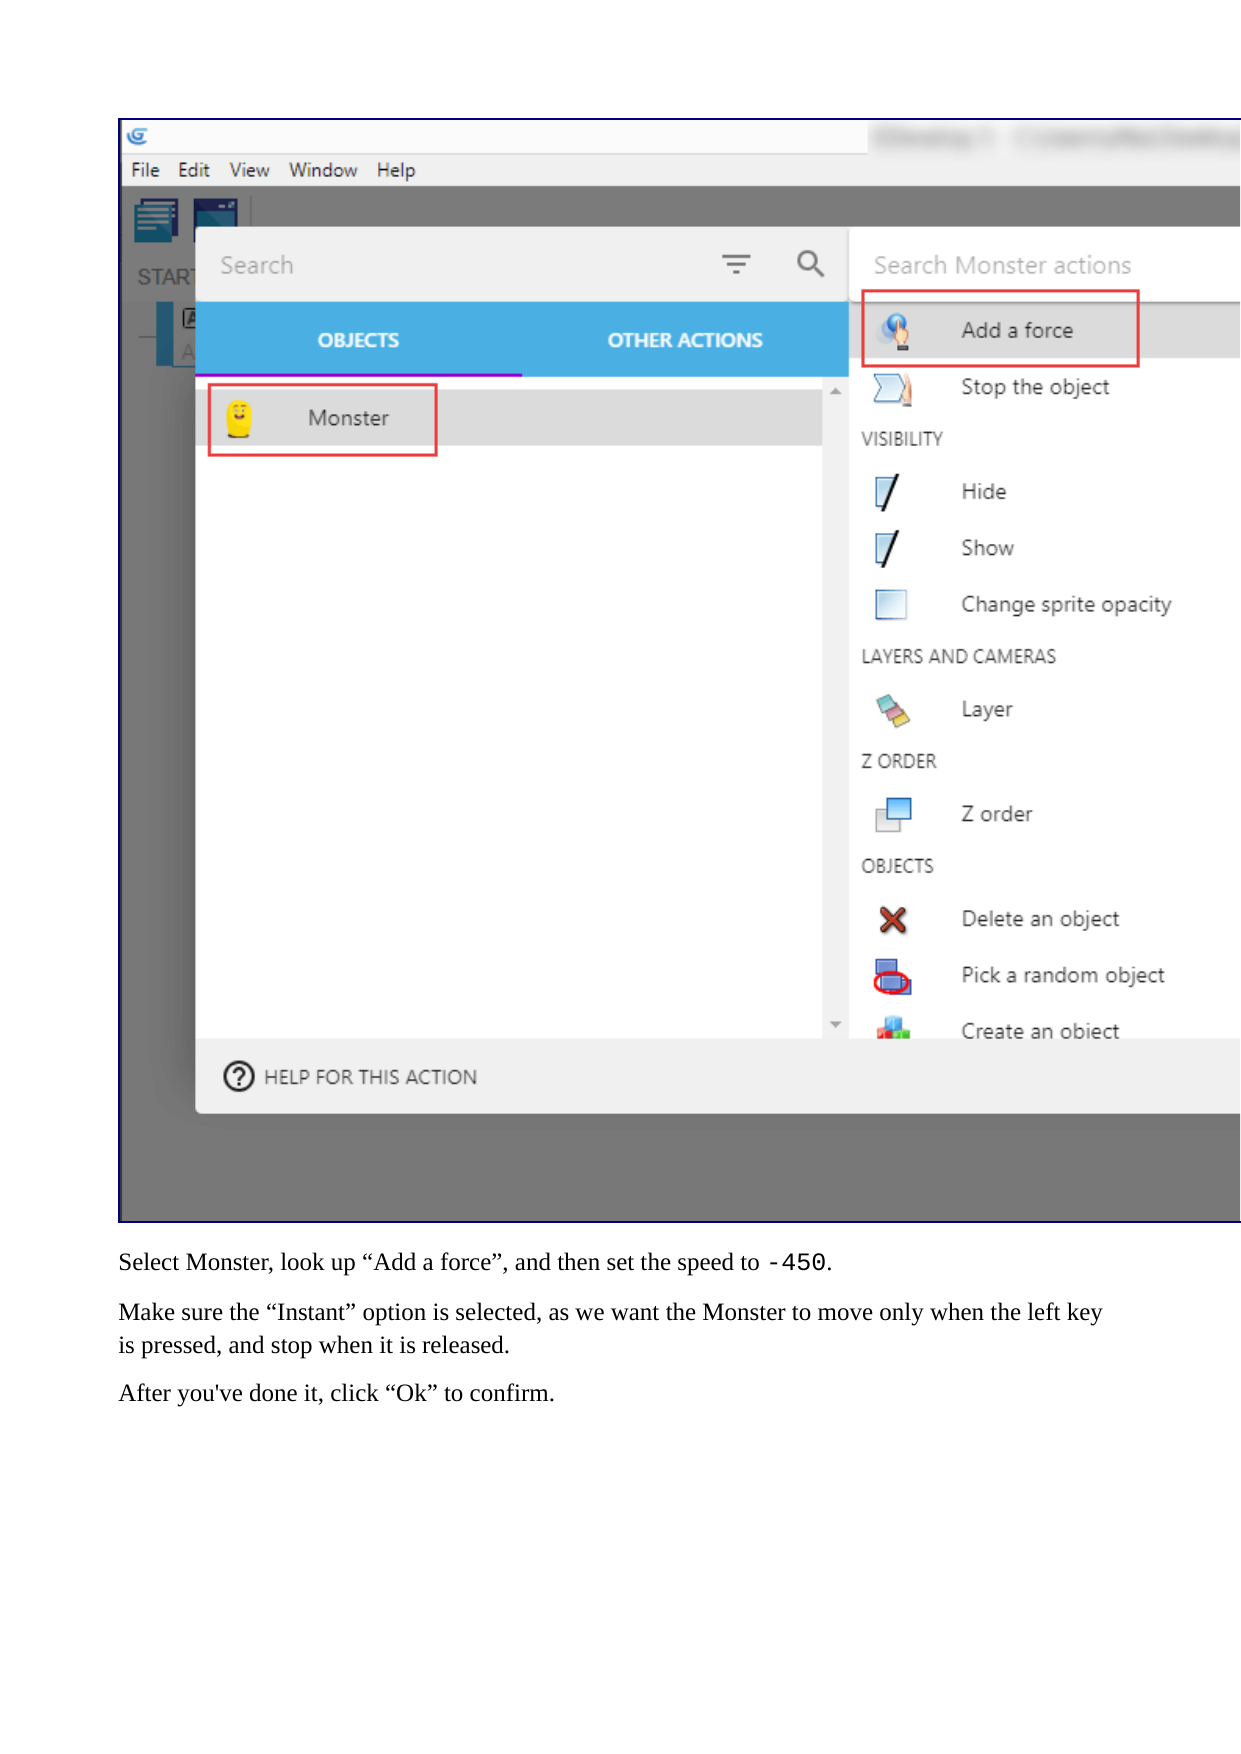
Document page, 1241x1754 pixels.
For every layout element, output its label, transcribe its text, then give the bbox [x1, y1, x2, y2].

text After you've done it, click “Ok” to confirm. [118, 1378, 1122, 1406]
text Make sure the “Instant” option is selected, as we want the Monster to move only when the left key is pressed, and stop when it is released. [118, 1297, 1122, 1359]
picture [120, 120, 1241, 1221]
text Select Monster, look up “Add a force”, and then set the speed to -450. [118, 1247, 1122, 1278]
